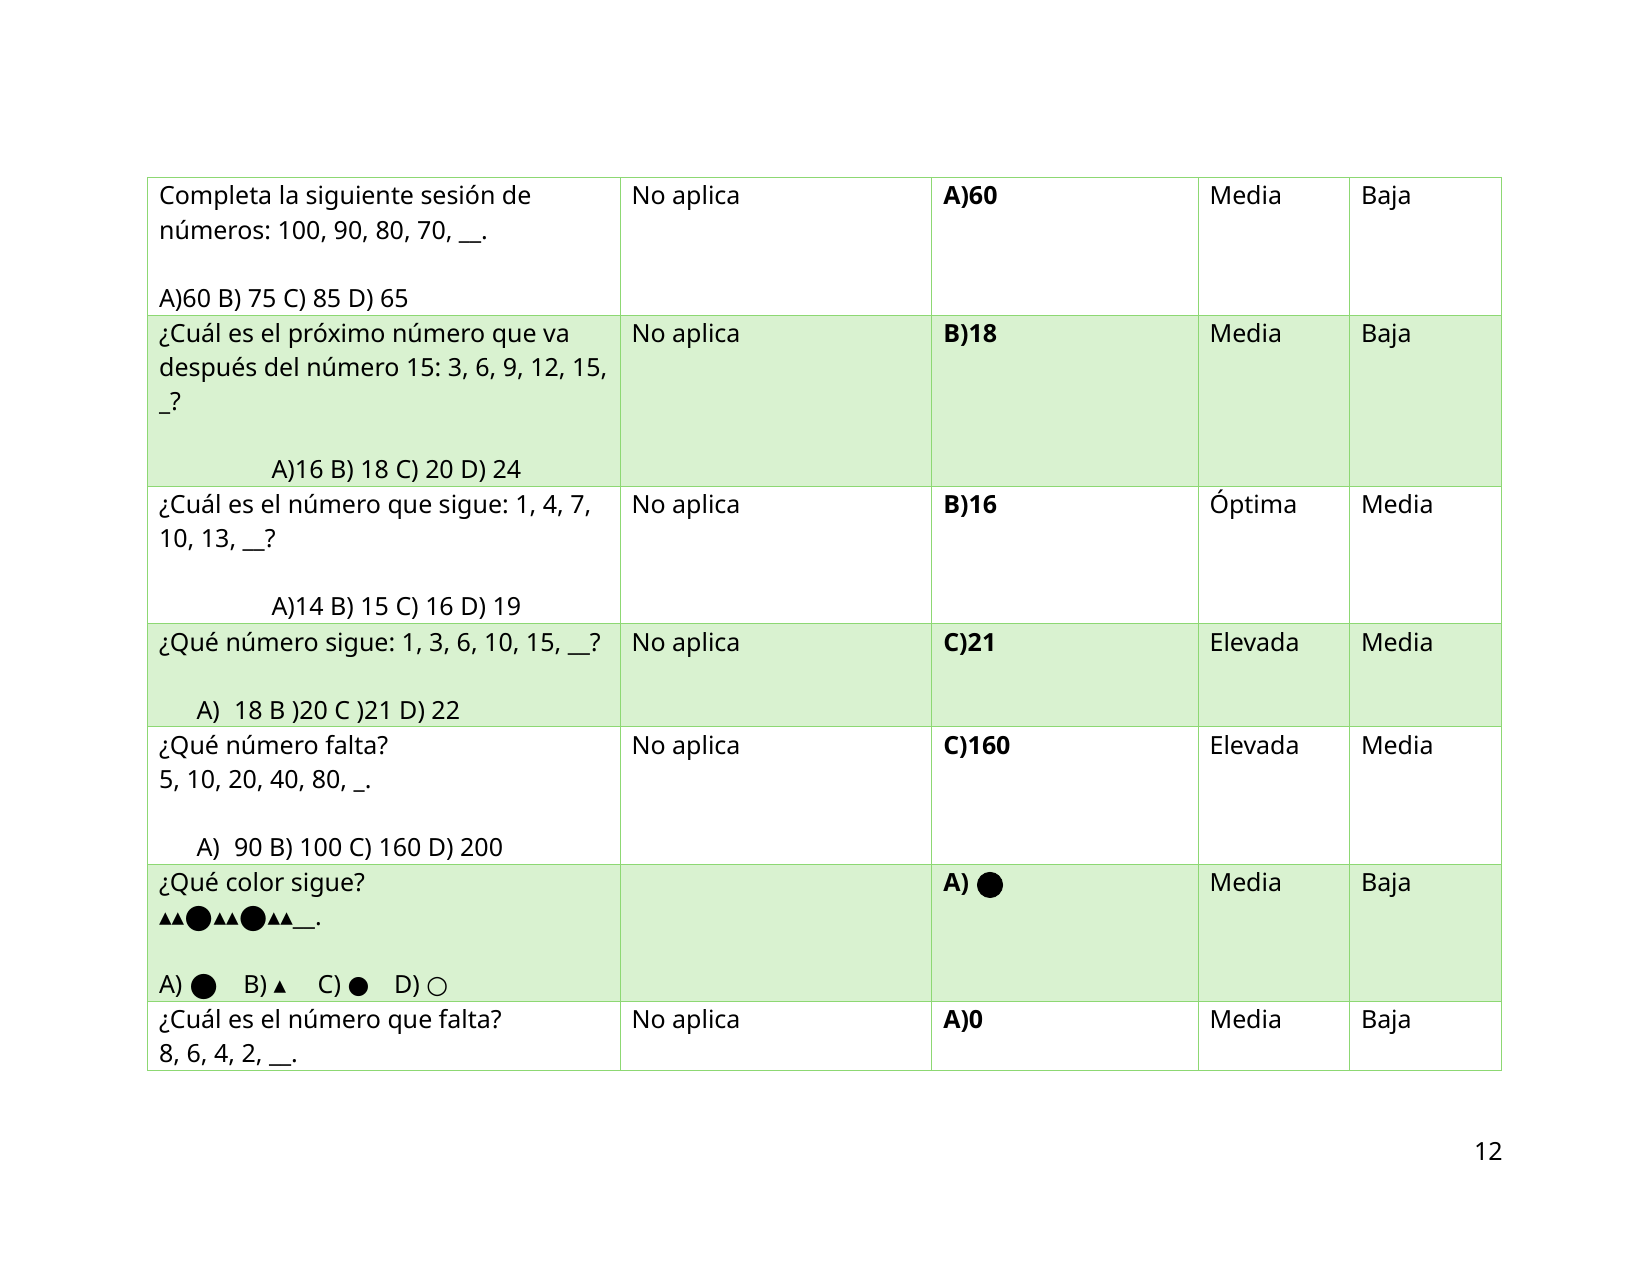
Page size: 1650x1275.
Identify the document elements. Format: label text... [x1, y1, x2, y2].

table_cell [621, 865, 931, 1001]
table_cell Baja [1350, 316, 1501, 486]
table_cell C)21 [932, 624, 1198, 726]
table_cell Media [1199, 1002, 1349, 1070]
table_cell ¿Qué color sigue? ▴▴◯▴▴◯▴▴__. A) ◯ B) ▴ C) ● D) ○ [148, 865, 620, 1001]
table_cell Óptima [1199, 487, 1349, 623]
table_cell Media [1199, 865, 1349, 1001]
table_cell ¿Cuál es el número que falta? 8, 6, 4, 2, __. [148, 1002, 620, 1070]
table_cell B)16 [932, 487, 1198, 623]
table_cell B)18 [932, 316, 1198, 486]
table_cell Media [1350, 727, 1501, 864]
table_cell No aplica [621, 178, 931, 314]
table_cell Baja [1350, 1002, 1501, 1070]
table_cell Baja [1350, 178, 1501, 314]
table_cell No aplica [621, 624, 931, 726]
table_cell No aplica [621, 1002, 931, 1070]
table_cell Media [1199, 178, 1349, 314]
table_cell Media [1199, 316, 1349, 486]
table_cell Media [1350, 624, 1501, 726]
table_cell Completa la siguiente sesión de números: 100, 90, 80, 70, __. A)60 B) 75 C) 85 D) 65 [148, 178, 620, 314]
table_cell A)0 [932, 1002, 1198, 1070]
table_cell A) ◯ [932, 865, 1198, 1001]
table_cell ¿Cuál es el próximo número que va después del número 15: 3, 6, 9, 12, 15, _? A)16 B) 18 C) 20 D) 24 [148, 316, 620, 486]
table_cell A)60 [932, 178, 1198, 314]
table_cell Elevada [1199, 624, 1349, 726]
table_cell ¿Qué número falta? 5, 10, 20, 40, 80, _. 90 B) 100 C) 160 D) 200 [148, 727, 620, 864]
table_cell ¿Qué número sigue: 1, 3, 6, 10, 15, __? 18 B )20 C )21 D) 22 [148, 624, 620, 726]
table_cell No aplica [621, 487, 931, 623]
table_cell Elevada [1199, 727, 1349, 864]
table_cell C)160 [932, 727, 1198, 864]
table_cell Media [1350, 487, 1501, 623]
table_cell No aplica [621, 316, 931, 486]
table_cell Baja [1350, 865, 1501, 1001]
table_cell No aplica [621, 727, 931, 864]
table_cell ¿Cuál es el número que sigue: 1, 4, 7, 10, 13, __? A)14 B) 15 C) 16 D) 19 [148, 487, 620, 623]
